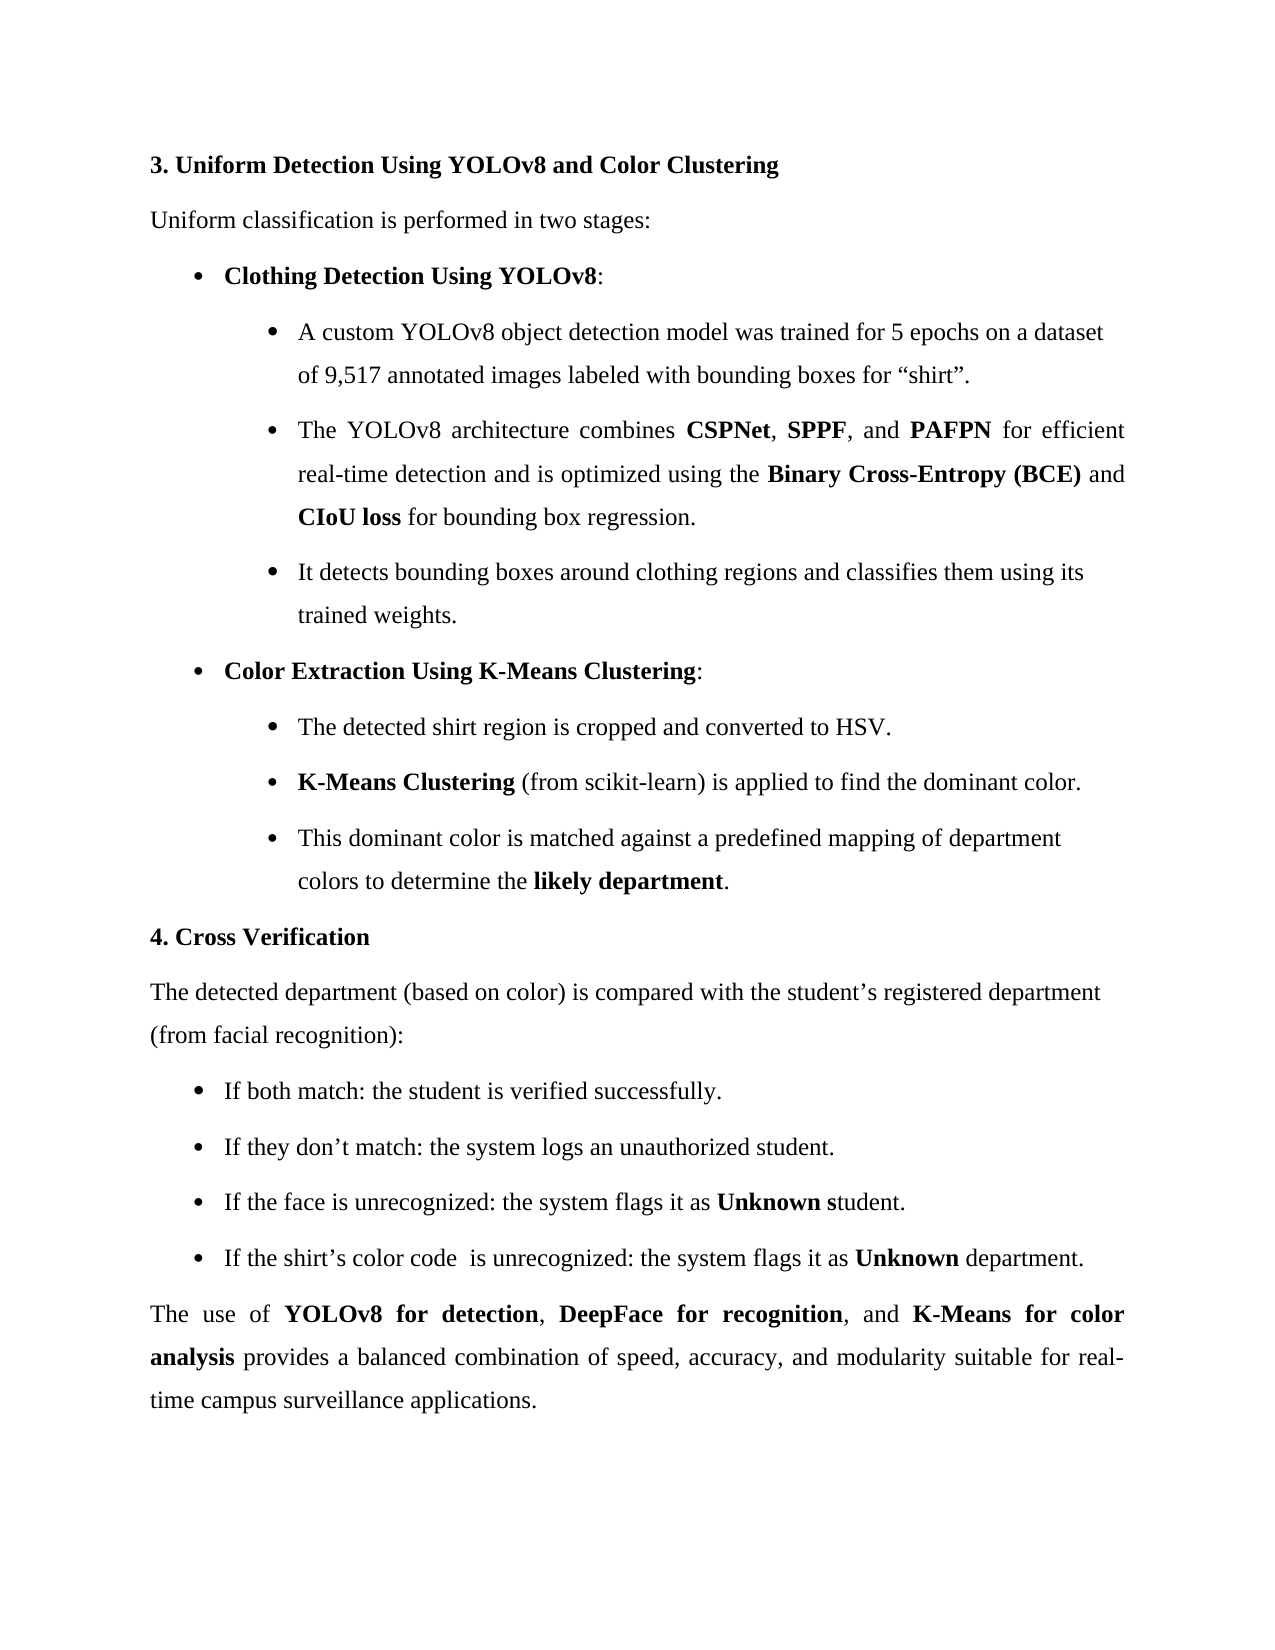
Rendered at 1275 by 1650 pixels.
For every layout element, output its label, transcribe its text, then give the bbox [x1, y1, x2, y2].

list This dominant color is matched against a predefined mapping of department colors to determine the likely department. [268, 823, 1125, 895]
list The YOLOv8 architecture combines CSPNet, SPPF, and PAFPN for efficient real-time detection and is optimized using the Binary Cross-Entropy (BCE) and CIoU loss for bounding box regression. [268, 416, 1125, 531]
list A custom YOLOv8 object detection model was trained for 5 epochs on a dataset of 9,517 annotated images labeled with bounding boxes for “shirt”. [268, 317, 1125, 389]
text 4. Cross Verification [150, 922, 1125, 951]
list If they don’t match: the system logs an unauthorized student. [194, 1132, 1125, 1161]
text Uniform classification is performed in two stages: [150, 206, 1125, 234]
list Clothing Detection Using YOLOv8: [194, 261, 1125, 290]
list If the face is unrecognized: the system flags it as Unknown student. [194, 1187, 1125, 1216]
text 3. Uniform Detection Using YOLOv8 and Color Clustering [150, 150, 1125, 179]
text The detected department (based on color) is compared with the student’s registered department (from facial recognition): [150, 977, 1125, 1049]
list The detected shirt region is cropped and converted to HSV. [268, 712, 1125, 741]
list Color Extraction Using K-Means Clustering: [194, 656, 1125, 685]
text The use of YOLOv8 for detection, DeepFace for recognition, and K-Means for color analysis provides a balanced combination of speed, accuracy, and modularity suitable for real-time campus surveillance applications. [150, 1299, 1125, 1414]
list It detects bounding boxes around clothing regions and classifies them using its trained weights. [268, 557, 1125, 629]
list If the shirt’s color code is unrecognized: the system flags it as Unknown department. [194, 1243, 1125, 1272]
list K-Means Clustering (from scikit-learn) is applied to find the dominant color. [268, 767, 1125, 796]
list If both match: the student is verified successfully. [194, 1076, 1125, 1105]
